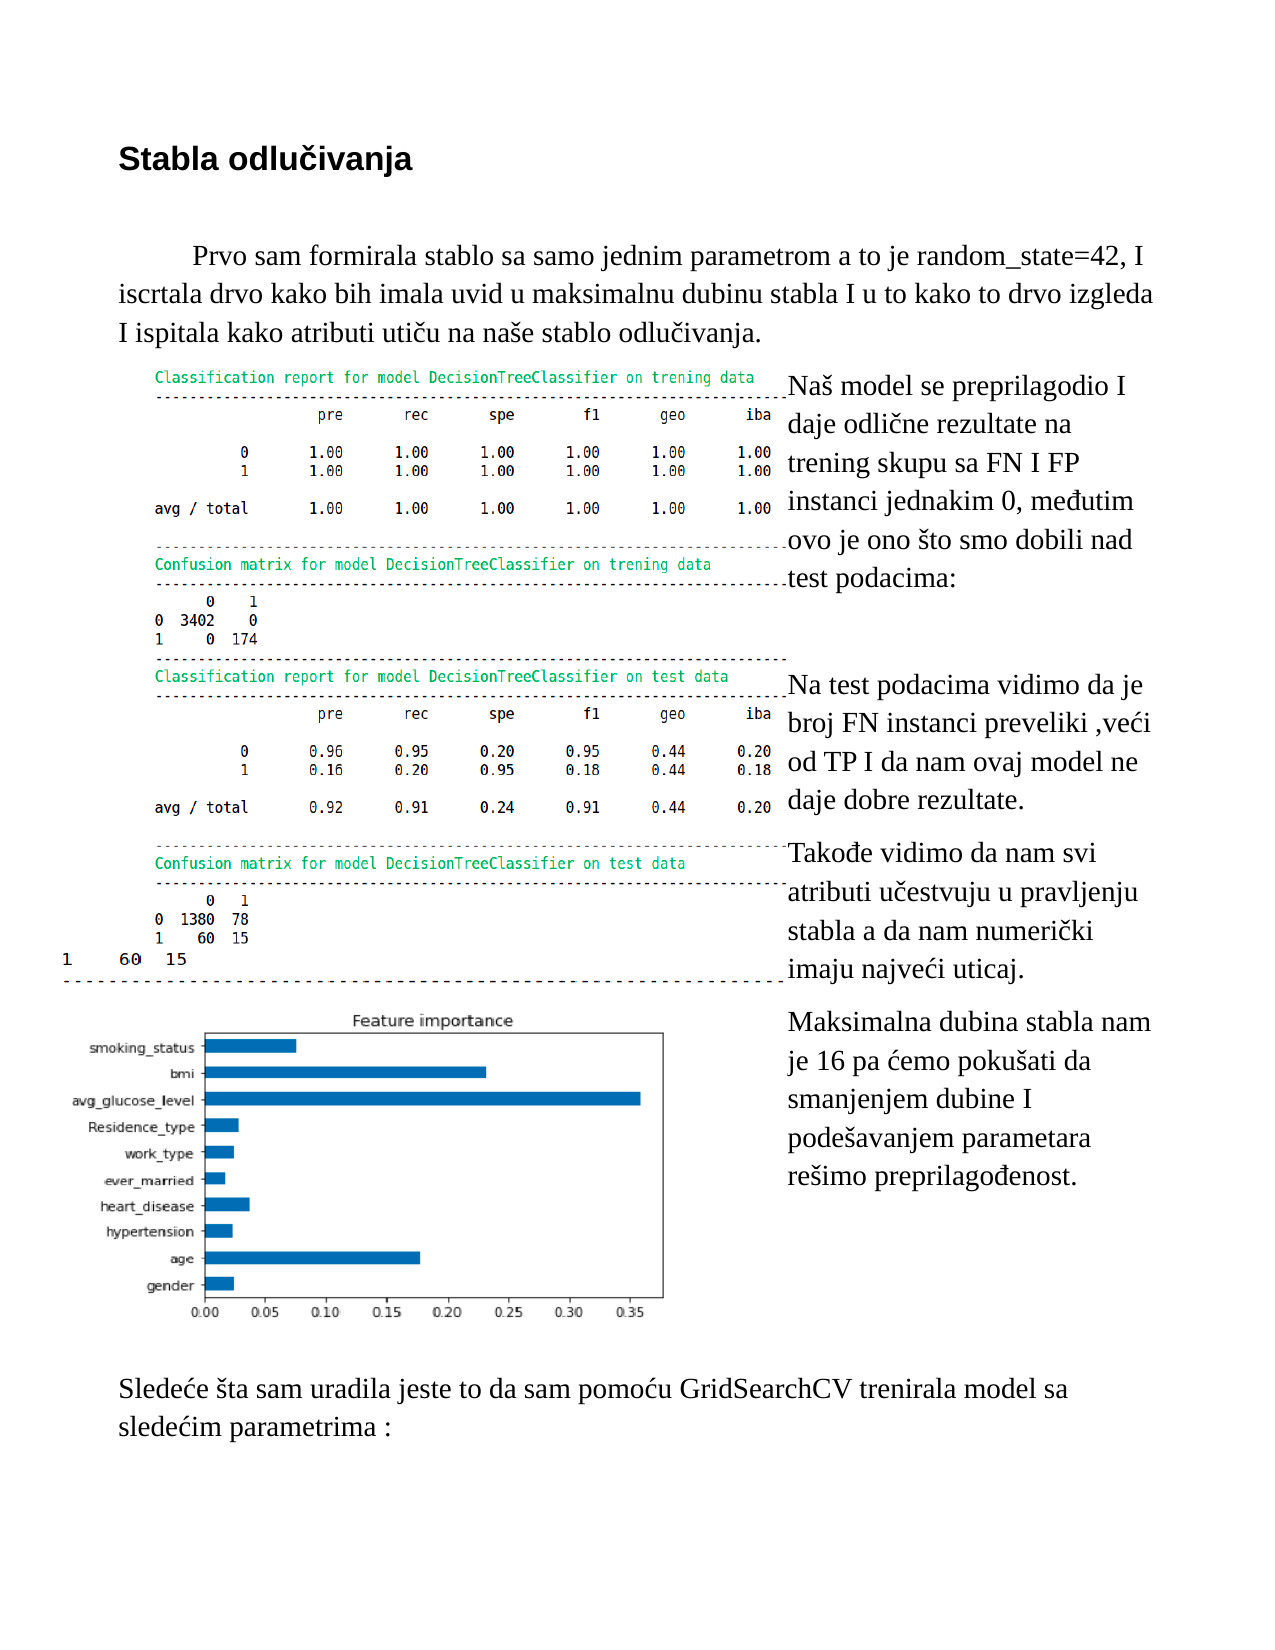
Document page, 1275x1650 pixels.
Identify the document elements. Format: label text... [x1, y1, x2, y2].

picture [33, 362, 788, 1332]
text Na test podacima vidimo da je broj FN instanci preveliki ,veći od TP I da nam ovaj model ne daje dobre rezultate. [788, 667, 1157, 816]
text Prvo sam formirala stablo sa samo jednim parametrom a to je random_state=42, I iscrtala drvo kako bih imala uvid u maksimalnu dubinu stabla I u to kako to drvo izgleda I ispitala kako atributi utiču na naše stablo odlučivanja. [118, 238, 1157, 348]
subtitle Stabla odlučivanja [118, 139, 1157, 178]
text Naš model se preprilagodio I daje odlične rezultate na trening skupu sa FN I FP instanci jednakim 0, međutim ovo je ono što smo dobili nad test podacima: [788, 368, 1157, 594]
text Maksimalna dubina stabla nam je 16 pa ćemo pokušati da smanjenjem dubine I podešavanjem parametara rešimo preprilagođenost. [788, 1004, 1157, 1192]
text Sledeće šta sam uradila jeste to da sam pomoću GridSearchCV trenirala model sa sledećim parametrima : [118, 1371, 1157, 1443]
text Takođe vidimo da nam svi atributi učestvuju u pravljenju stabla a da nam numerički imaju najveći uticaj. [788, 836, 1157, 985]
